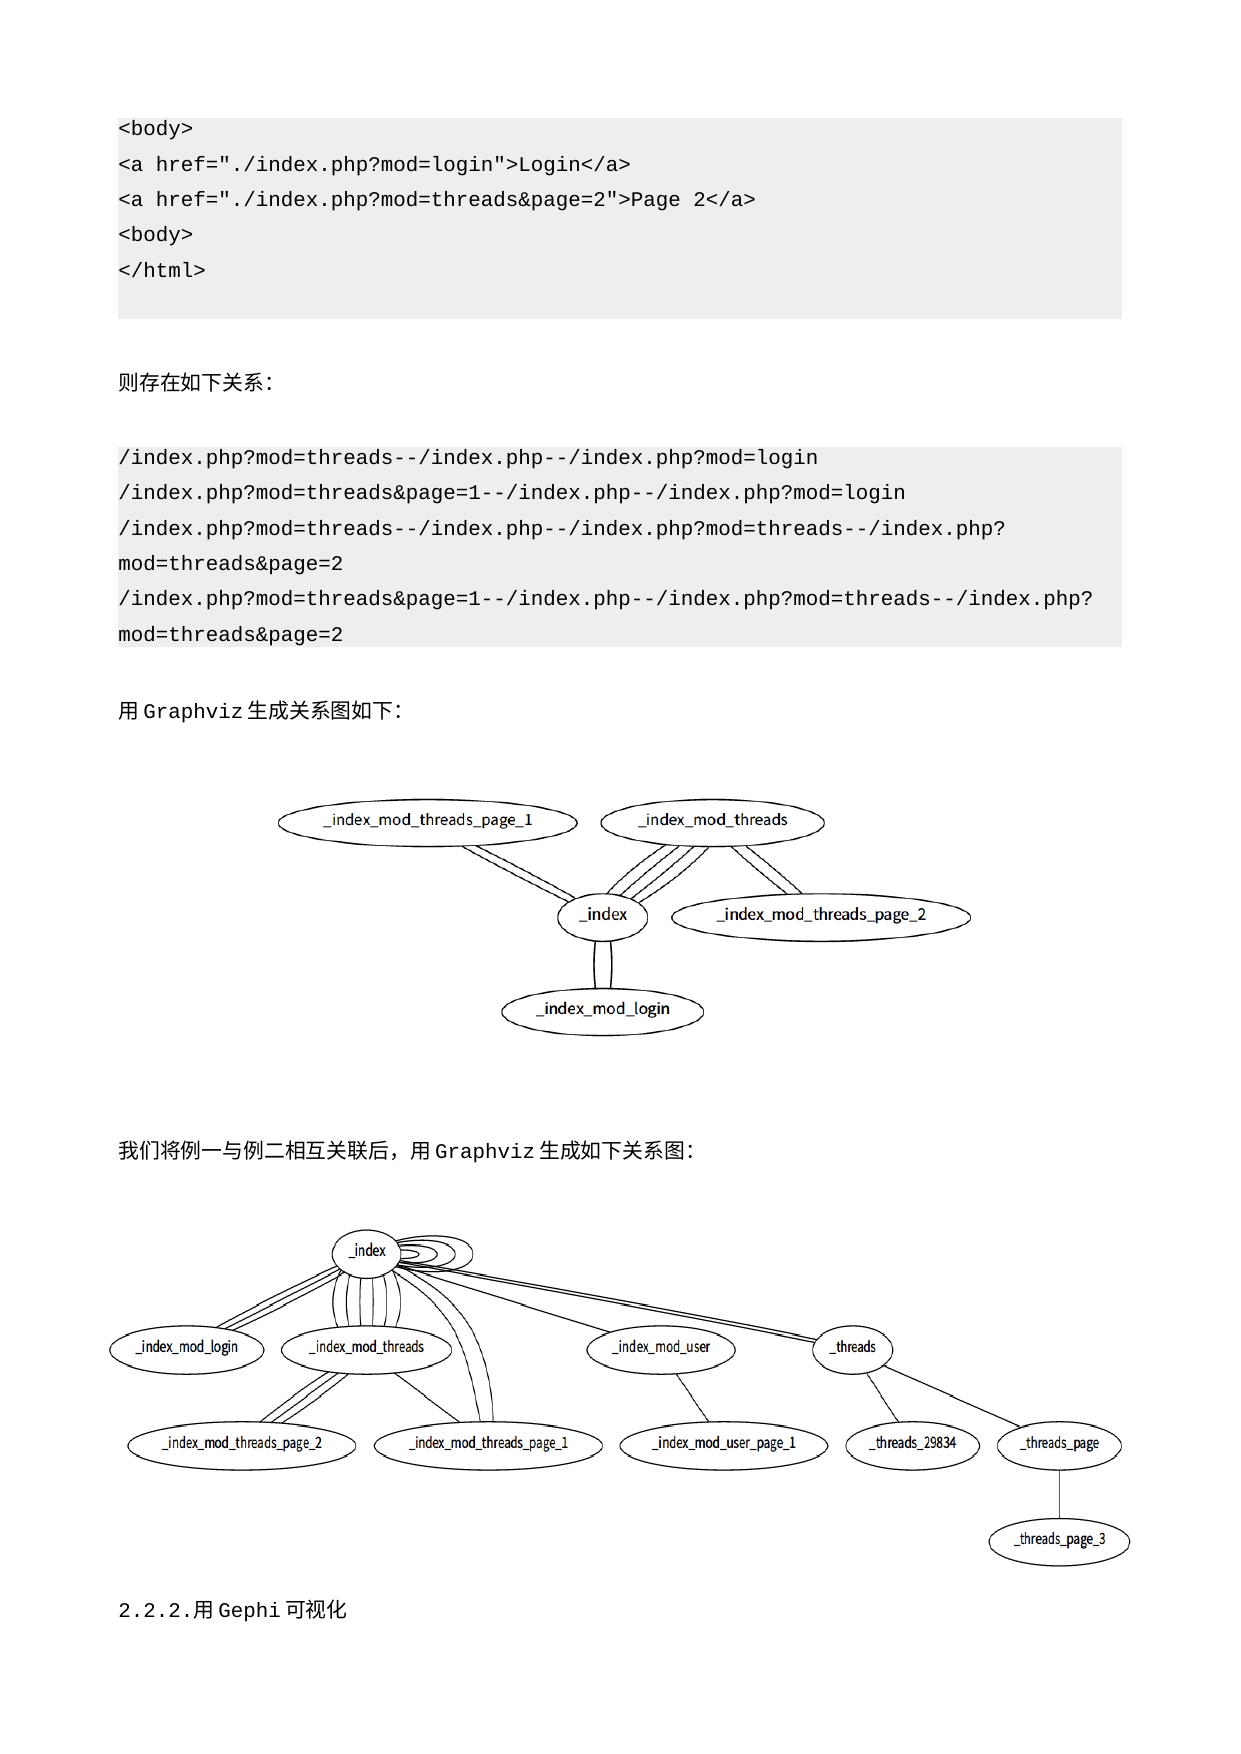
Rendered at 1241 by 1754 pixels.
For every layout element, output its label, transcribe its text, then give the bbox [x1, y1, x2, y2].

text 我们将例一与例二相互关联后，用Graphviz生成如下关系图： [118, 1134, 1122, 1164]
text <body> [118, 118, 1122, 142]
picture [105, 1215, 1135, 1578]
text 用Graphviz生成关系图如下： [118, 695, 1122, 725]
text <body> [118, 224, 1122, 248]
text /index.php?mod=threads--/index.php--/index.php?mod=threads--/index.php?mod=threads&page=2 [118, 518, 1122, 577]
text 则存在如下关系： [118, 366, 1122, 396]
text <a href="./index.php?mod=threads&page=2">Page 2</a> [118, 189, 1122, 213]
picture [261, 775, 979, 1052]
text 2.2.2.用Gephi可视化 [118, 1578, 1122, 1623]
text /index.php?mod=threads&page=1--/index.php--/index.php?mod=threads--/index.php?mod=threads&page=2 [118, 588, 1122, 647]
text /index.php?mod=threads--/index.php--/index.php?mod=login [118, 447, 1122, 470]
text <a href="./index.php?mod=login">Login</a> [118, 153, 1122, 177]
text /index.php?mod=threads&page=1--/index.php--/index.php?mod=login [118, 482, 1122, 506]
text </html> [118, 260, 1122, 283]
